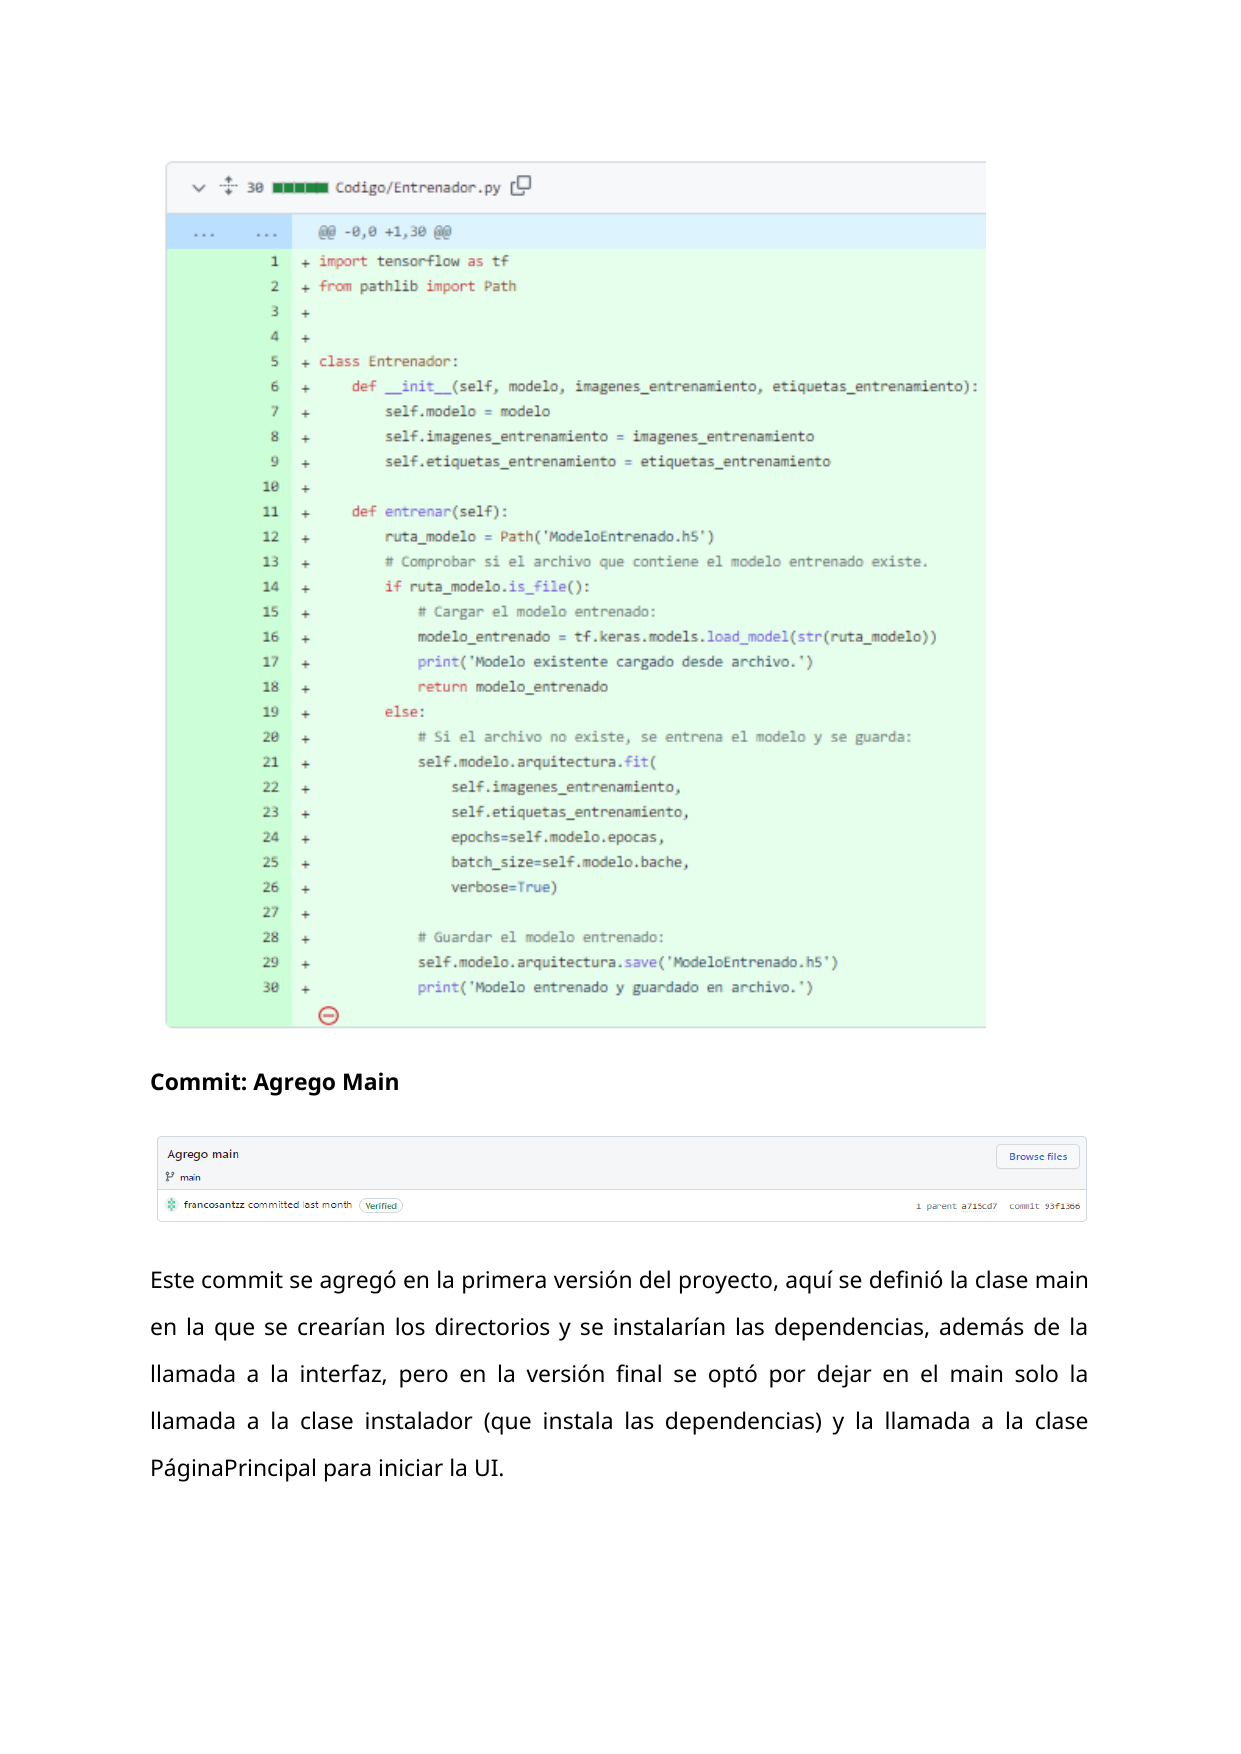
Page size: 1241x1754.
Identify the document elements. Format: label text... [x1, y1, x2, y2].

picture [150, 150, 986, 1030]
text Commit: Agrego Main [150, 1066, 1090, 1097]
text Este commit se agregó en la primera versión del proyecto, aquí se definió la clase main en la que se crearían los directorios y se instalarían las dependencias, además de la llamada a la interfaz, pero en la versión final se optó por dejar en el main solo la llamada a la clase instalador (que instala las dependencias) y la llamada a la clase PáginaPrincipal para iniciar la UI. [150, 1264, 1090, 1483]
picture [150, 1133, 1091, 1228]
